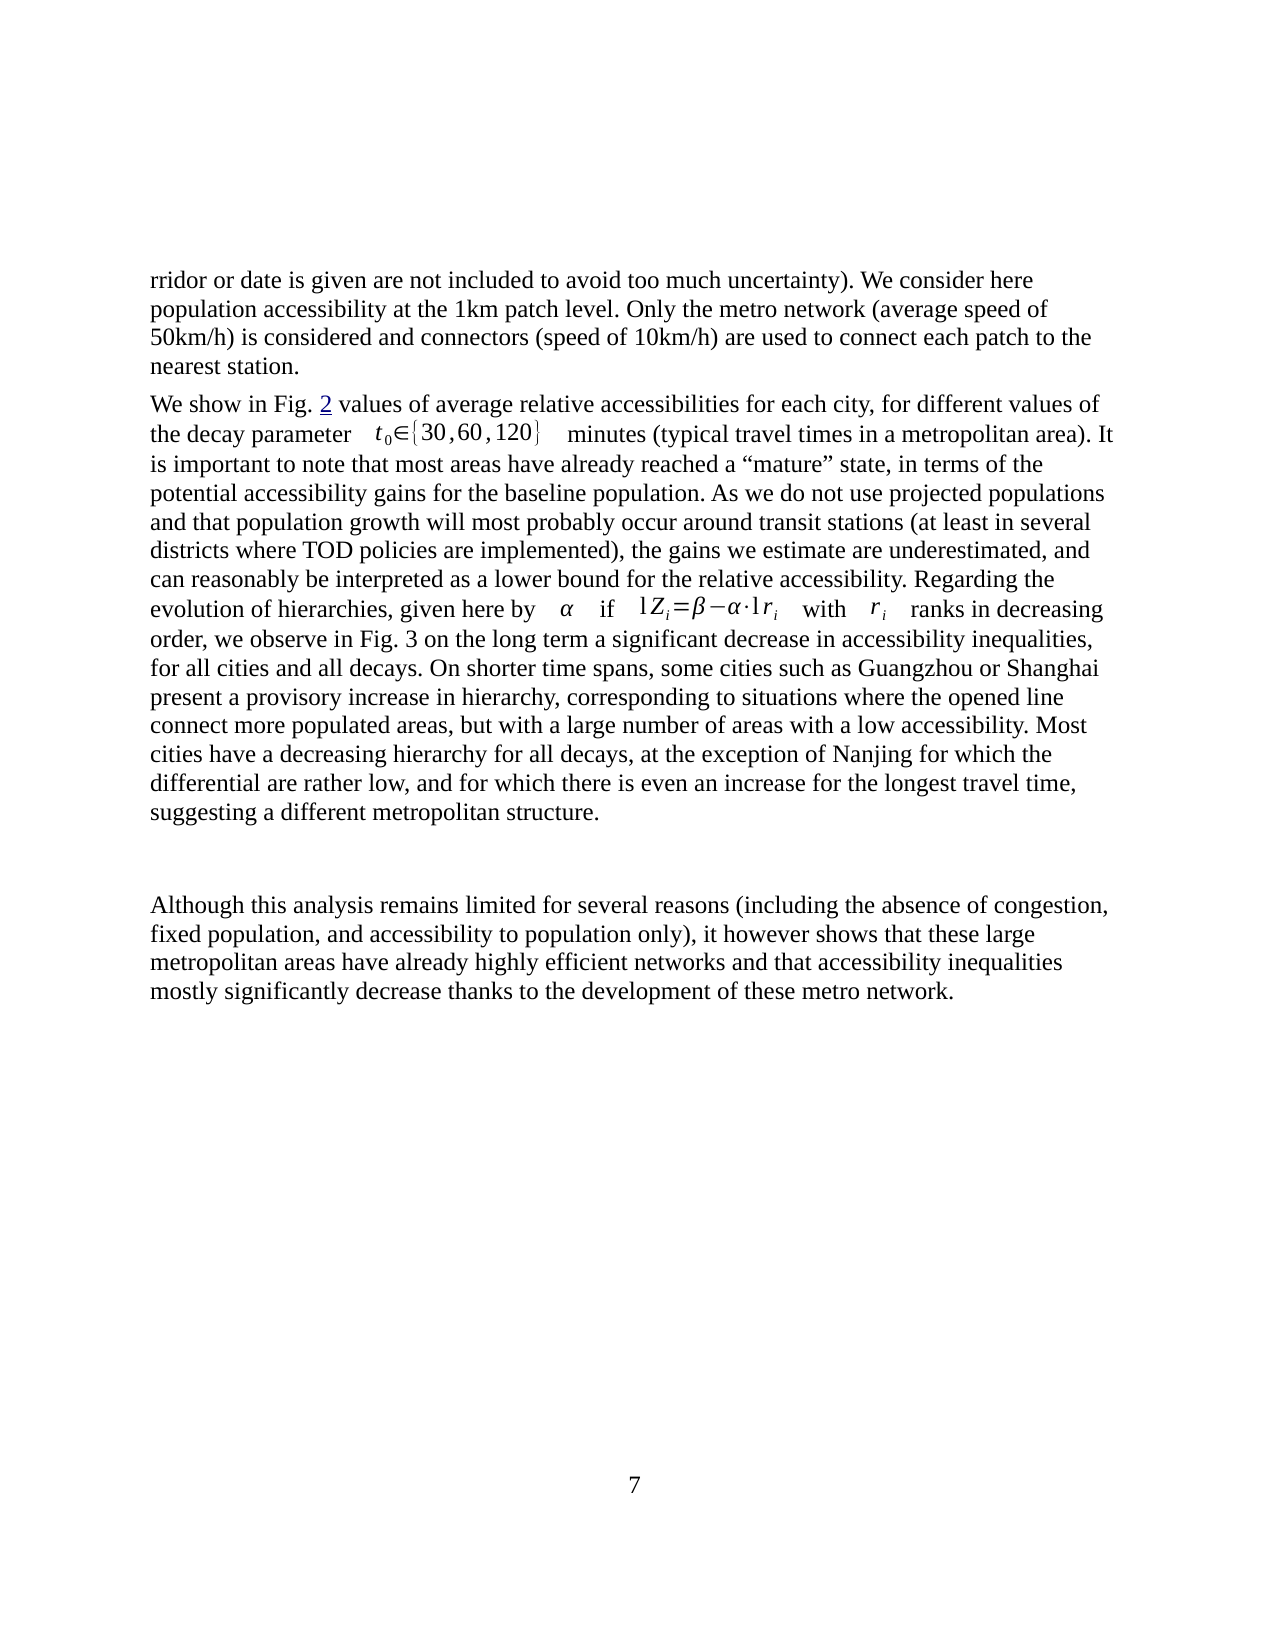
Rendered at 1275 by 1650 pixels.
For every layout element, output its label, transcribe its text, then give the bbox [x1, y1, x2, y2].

text Although this analysis remains limited for several reasons (including the absence of congestion, fixed population, and accessibility to population only), it however shows that these large metropolitan areas have already highly efficient networks and that accessibility inequalities mostly significantly decrease thanks to the development of these metro network. [150, 890, 1125, 1005]
text We show in Fig. 2 values of average relative accessibilities for each city, for different values of the decay parameter minutes (typical travel times in a metropolitan area). It is important to note that most areas have already reached a “mature” state, in terms of the potential accessibility gains for the baseline population. As we do not use projected populations and that population growth will most probably occur around transit stations (at least in several districts where TOD policies are implemented), the gains we estimate are underestimated, and can reasonably be interpreted as a lower bound for the relative accessibility. Regarding the evolution of hierarchies, given here by if with ranks in decreasing order, we observe in Fig. 3 on the long term a significant decrease in accessibility inequalities, for all cities and all decays. On shorter time spans, some cities such as Guangzhou or Shanghai present a provisory increase in hierarchy, corresponding to situations where the opened line connect more populated areas, but with a large number of areas with a low accessibility. Most cities have a decreasing hierarchy for all decays, at the exception of Nanjing for which the differential are rather low, and for which there is even an increase for the longest travel time, suggesting a different metropolitan structure. [150, 389, 1125, 825]
text rridor or date is given are not included to avoid too much uncertainty). We consider here population accessibility at the 1km patch level. Only the metro network (average speed of 50km/h) is considered and connectors (speed of 10km/h) are used to connect each patch to the nearest station. [150, 265, 1125, 380]
